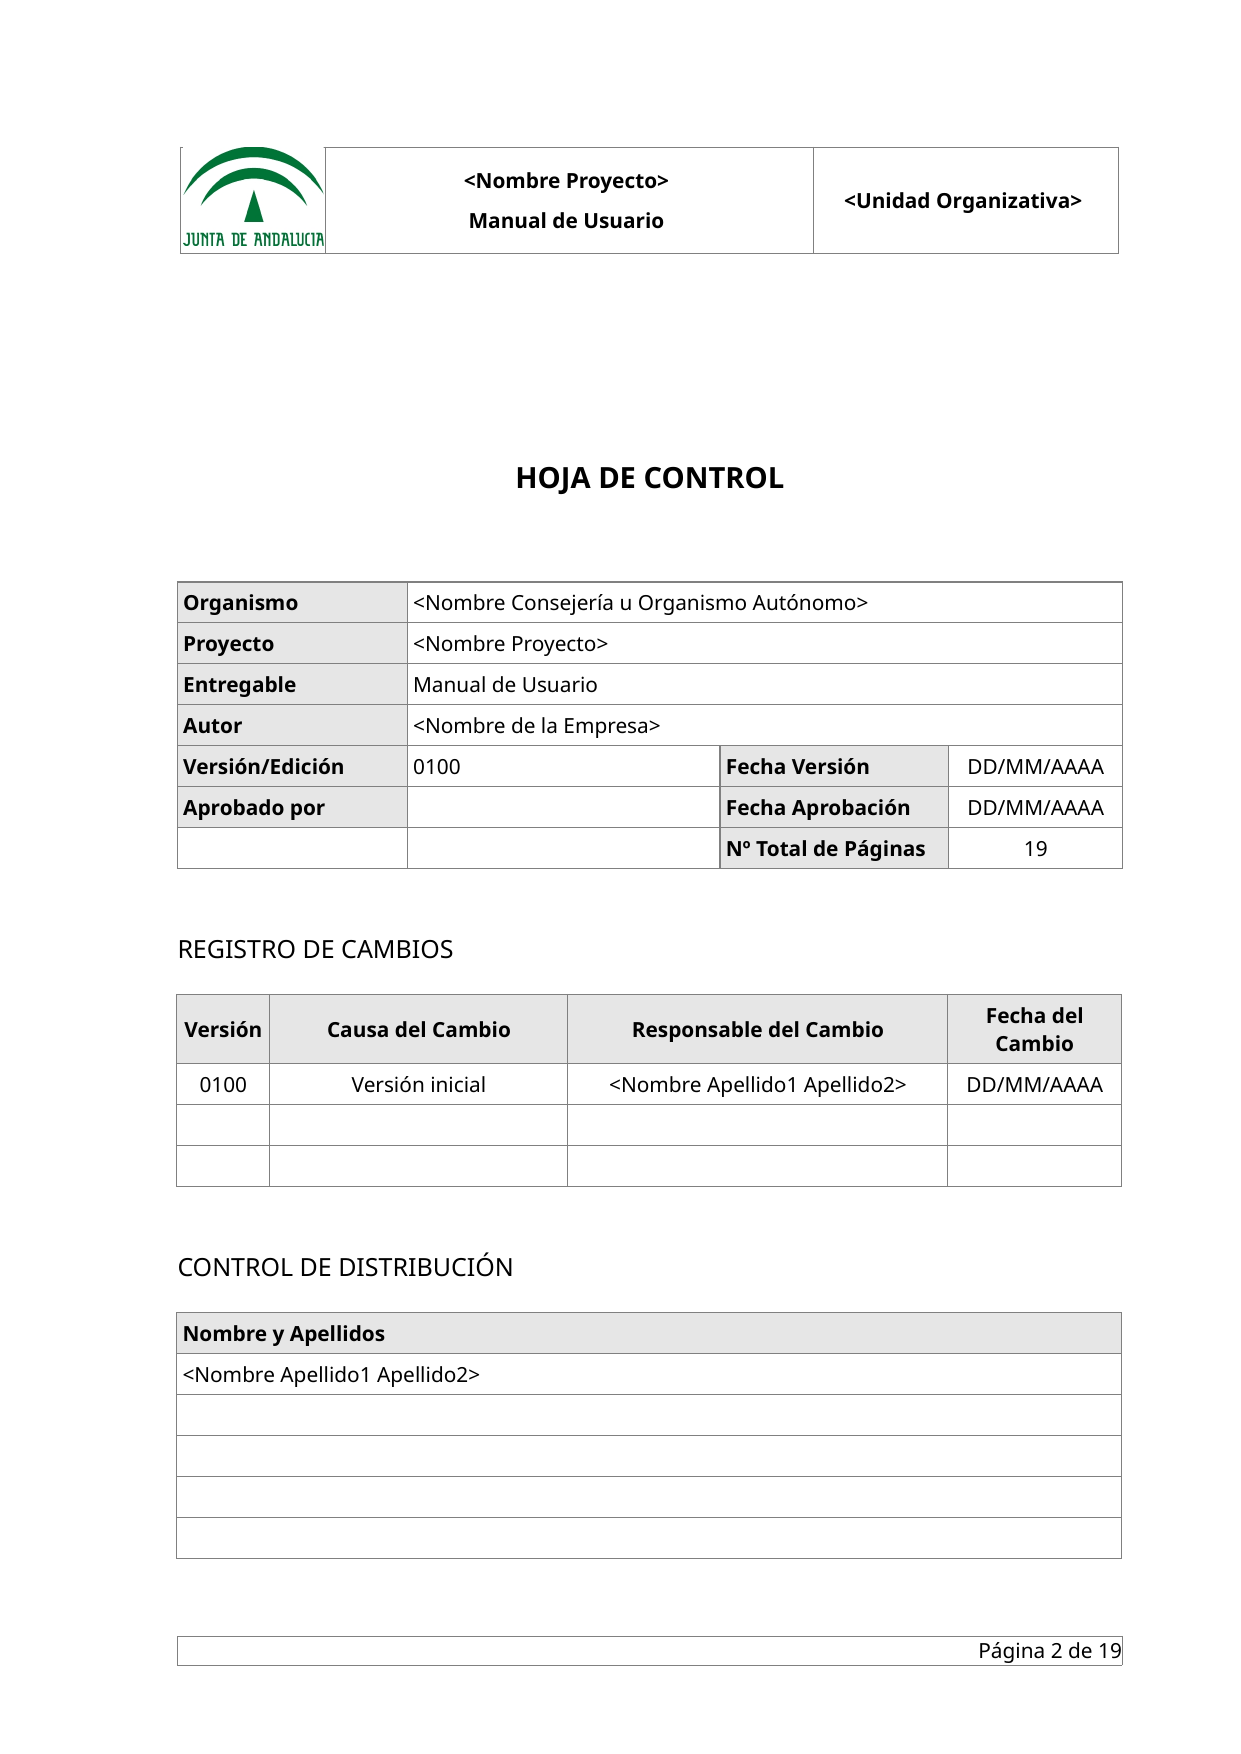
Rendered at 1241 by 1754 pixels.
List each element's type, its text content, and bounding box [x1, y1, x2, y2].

table_cell Autor [178, 705, 407, 745]
table_cell [270, 1146, 567, 1186]
table_cell [948, 1105, 1121, 1145]
table_cell [177, 1477, 1121, 1517]
table_cell [568, 1146, 947, 1186]
table_header Causa del Cambio [270, 995, 567, 1063]
table_cell [178, 828, 407, 868]
table_cell [408, 787, 719, 827]
table_cell 0100 [408, 746, 719, 786]
table_cell <Nombre de la Empresa> [408, 705, 1122, 745]
table_cell [177, 1436, 1121, 1476]
text HOJA DE CONTROL [177, 457, 1122, 497]
table_cell Proyecto [178, 623, 407, 663]
table_cell Entregable [178, 664, 407, 704]
table_cell [408, 828, 719, 868]
table_cell 0100 [177, 1064, 269, 1104]
table_cell [177, 1395, 1121, 1435]
table_header Versión [177, 995, 269, 1063]
text REGISTRO DE CAMBIOS [177, 931, 1122, 966]
table_header Responsable del Cambio [568, 995, 947, 1063]
table_header Organismo [178, 583, 407, 622]
table_cell Fecha Aprobación [721, 787, 948, 827]
table_header Nombre y Apellidos [177, 1313, 1121, 1353]
text CONTROL DE DISTRIBUCIÓN [177, 1250, 1122, 1284]
table_cell [948, 1146, 1121, 1186]
table_cell [270, 1105, 567, 1145]
table_cell Manual de Usuario [408, 664, 1122, 704]
table_cell DD/MM/AAAA [949, 787, 1122, 827]
table_cell [177, 1105, 269, 1145]
table_cell Nº Total de Páginas [721, 828, 948, 868]
table_cell [177, 1146, 269, 1186]
table_cell Aprobado por [178, 787, 407, 827]
table_cell DD/MM/AAAA [949, 746, 1122, 786]
table_header <Nombre Consejería u Organismo Autónomo> [408, 583, 1122, 622]
table_cell 10 [949, 828, 1122, 868]
table_cell DD/MM/AAAA [948, 1064, 1121, 1104]
table_cell <Nombre Apellido1 Apellido2> [568, 1064, 947, 1104]
table_header Fecha del Cambio [948, 995, 1121, 1063]
table_cell Versión/Edición [178, 746, 407, 786]
table_cell <Nombre Apellido1 Apellido2> [177, 1354, 1121, 1394]
table_cell [568, 1105, 947, 1145]
table_cell Fecha Versión [721, 746, 948, 786]
table_cell Versión inicial [270, 1064, 567, 1104]
table_cell <Nombre Proyecto> [408, 623, 1122, 663]
table_cell [177, 1518, 1121, 1558]
